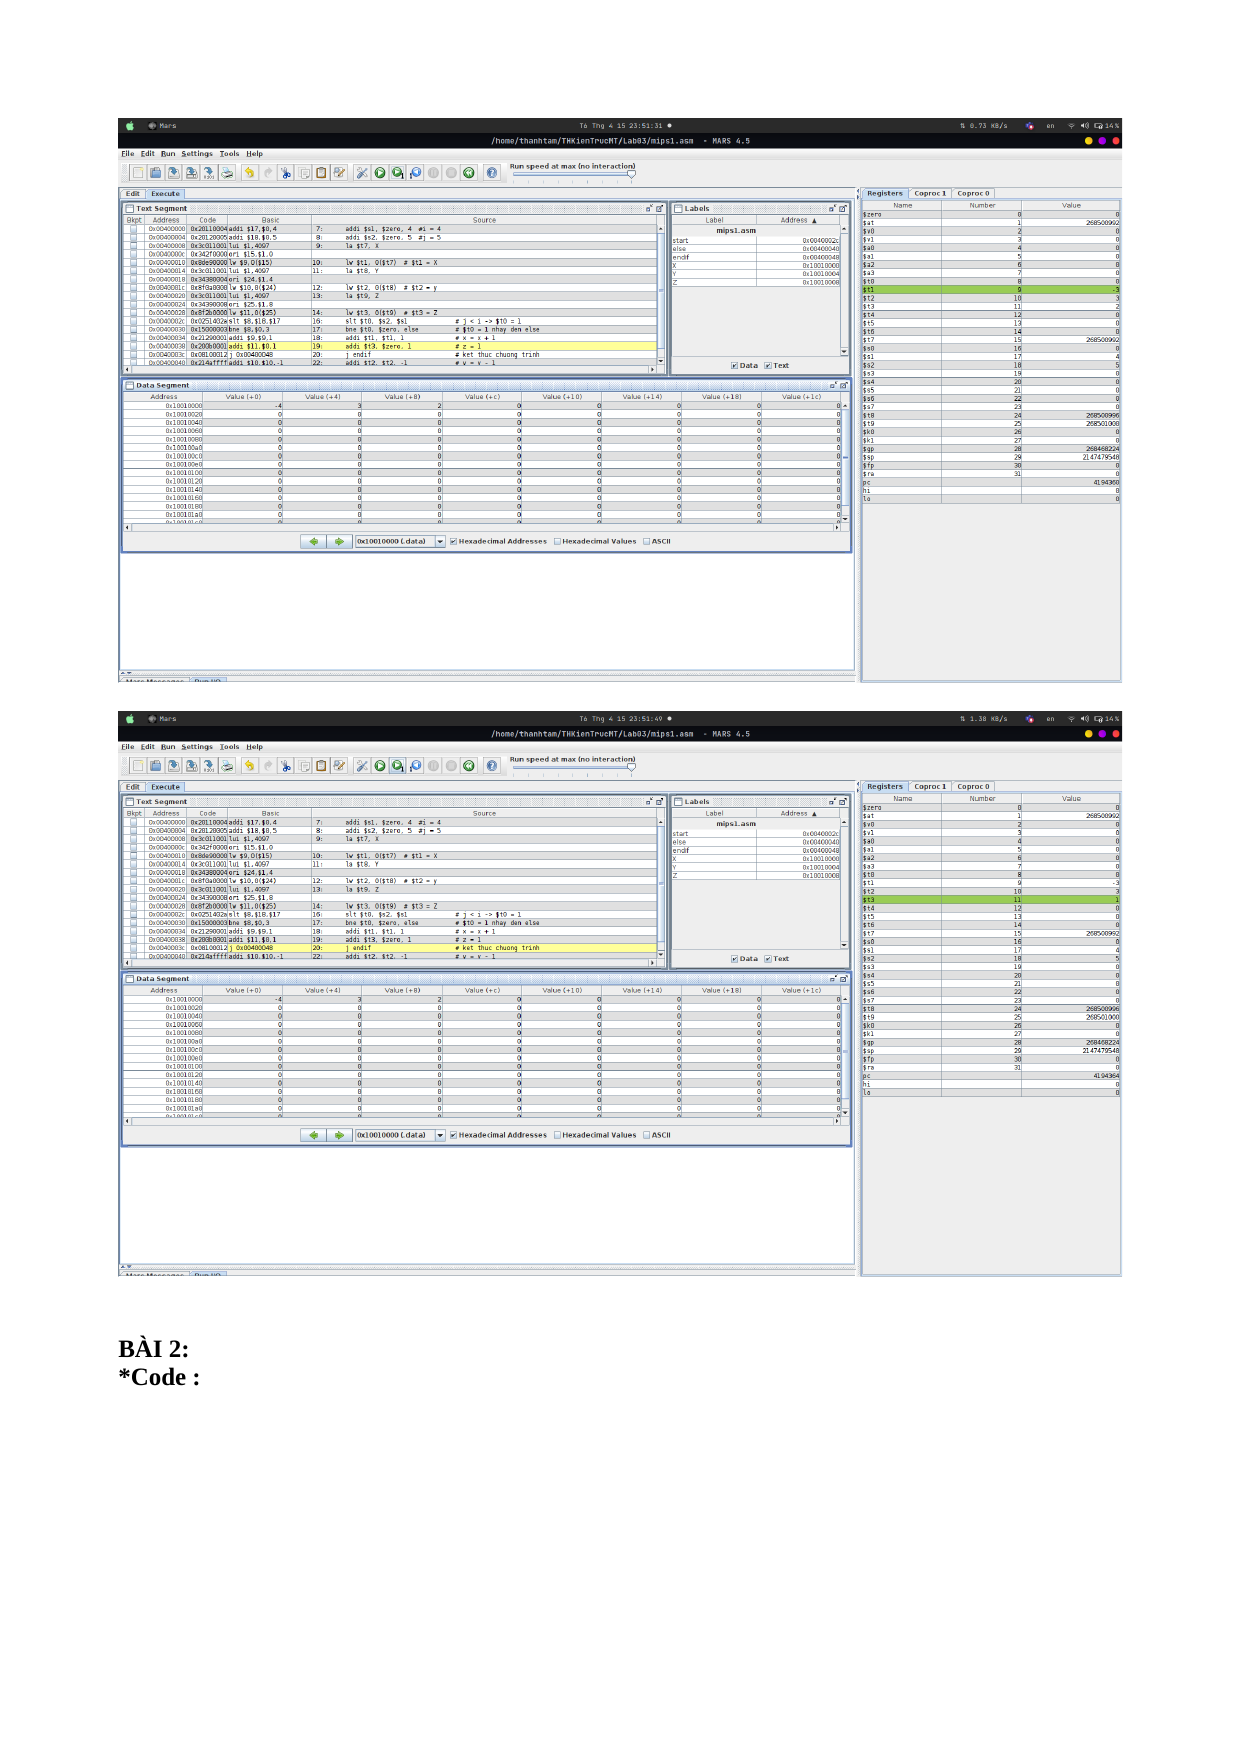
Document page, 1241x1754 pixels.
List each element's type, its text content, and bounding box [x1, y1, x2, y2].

picture [118, 118, 1123, 683]
text BÀI 2: [118, 1334, 1122, 1362]
picture [118, 711, 1123, 1277]
text *Code : [118, 1362, 1122, 1391]
